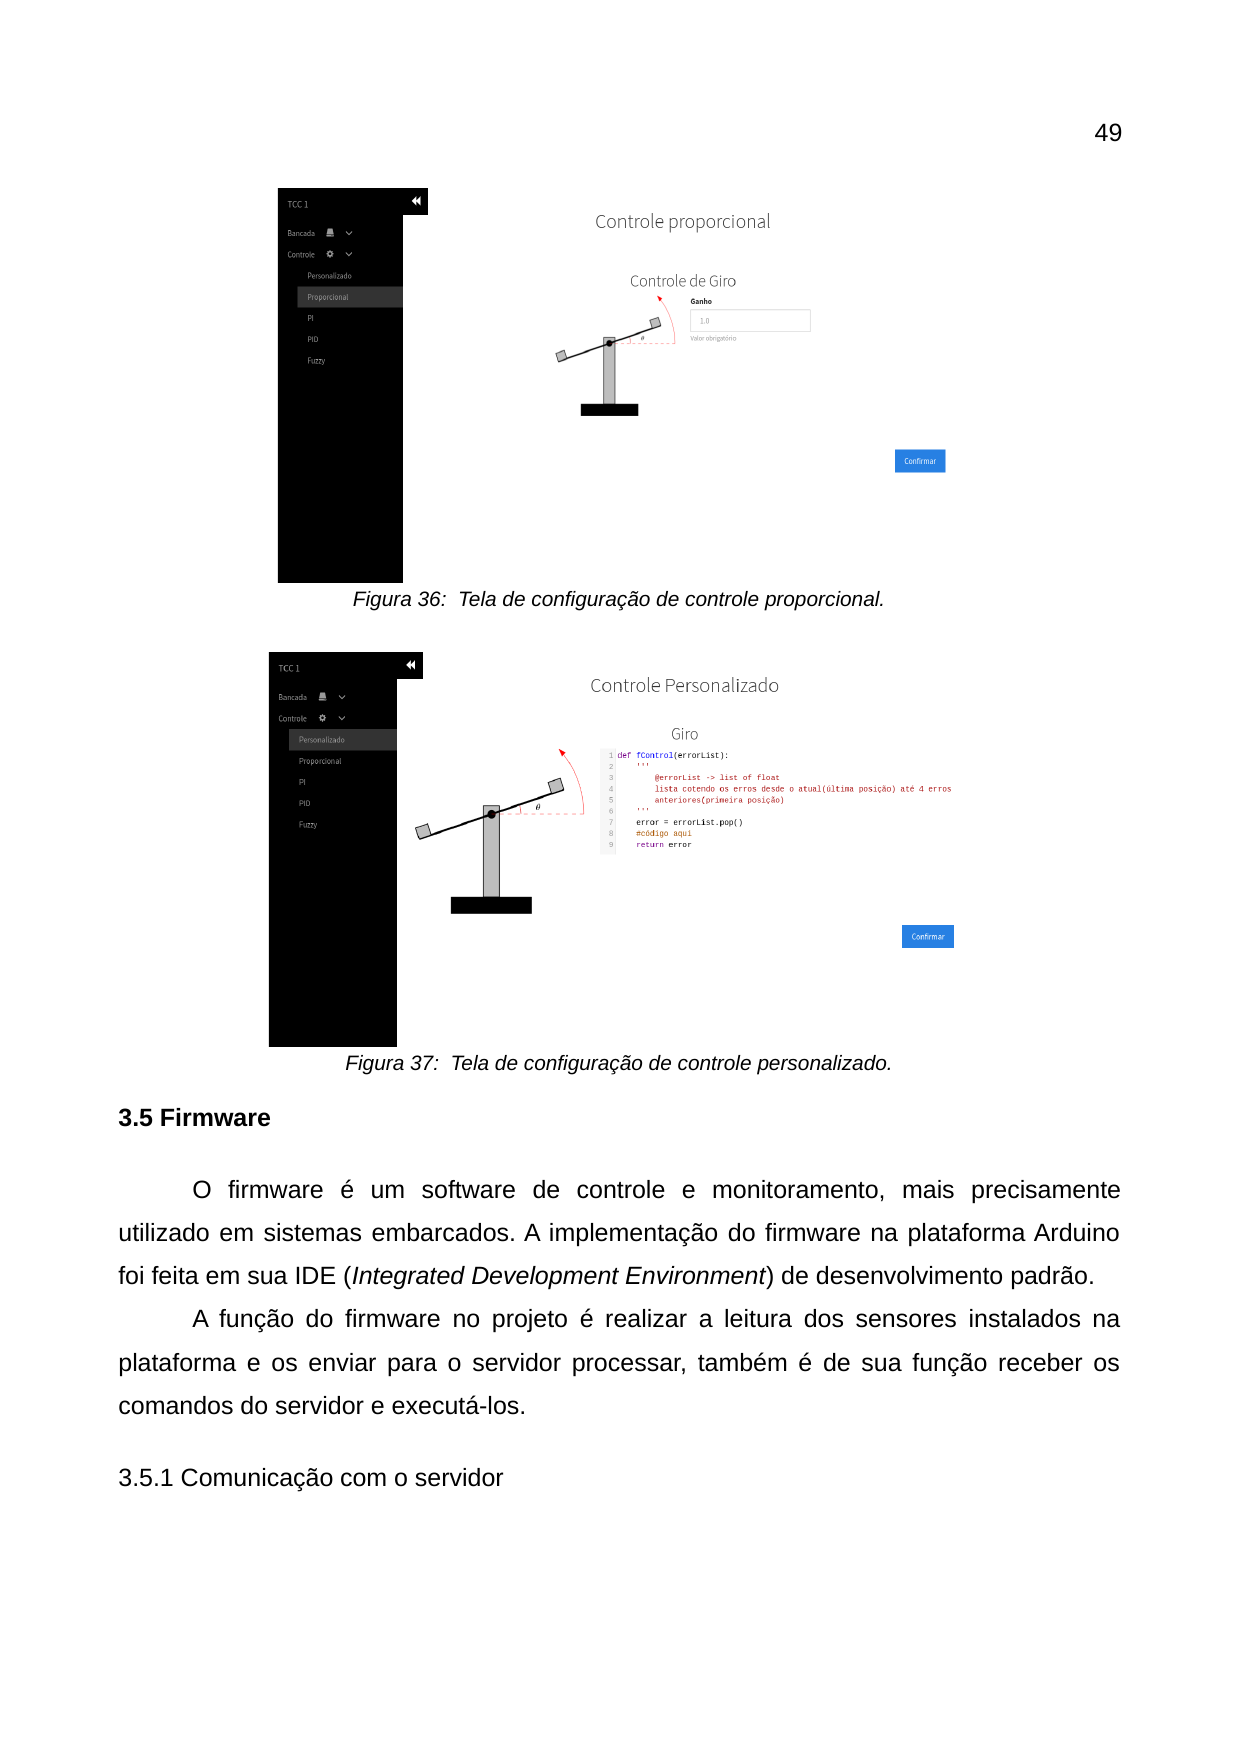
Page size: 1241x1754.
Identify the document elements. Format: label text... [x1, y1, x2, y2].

text O firmware é um software de controle e monitoramento, mais precisamente utilizado em sistemas embarcados. A implementação do firmware na plataforma Arduino foi feita em sua IDE (Integrated Development Environment) de desenvolvimento padrão. [118, 1175, 1122, 1290]
text Figura 36: Tela de configuração de controle proporcional. [278, 583, 962, 611]
subtitle 3.5 Firmware [118, 1103, 1122, 1132]
text A função do firmware no projeto é realizar a leitura dos sensores instalados na plataforma e os enviar para o servidor processar, também é de sua função receber os comandos do servidor e executá-los. [118, 1304, 1122, 1419]
picture [268, 652, 972, 1047]
picture [277, 188, 963, 583]
text Figura 37: Tela de configuração de controle personalizado. [269, 1047, 971, 1074]
subtitle 3.5.1 Comunicação com o servidor [118, 1463, 1122, 1491]
